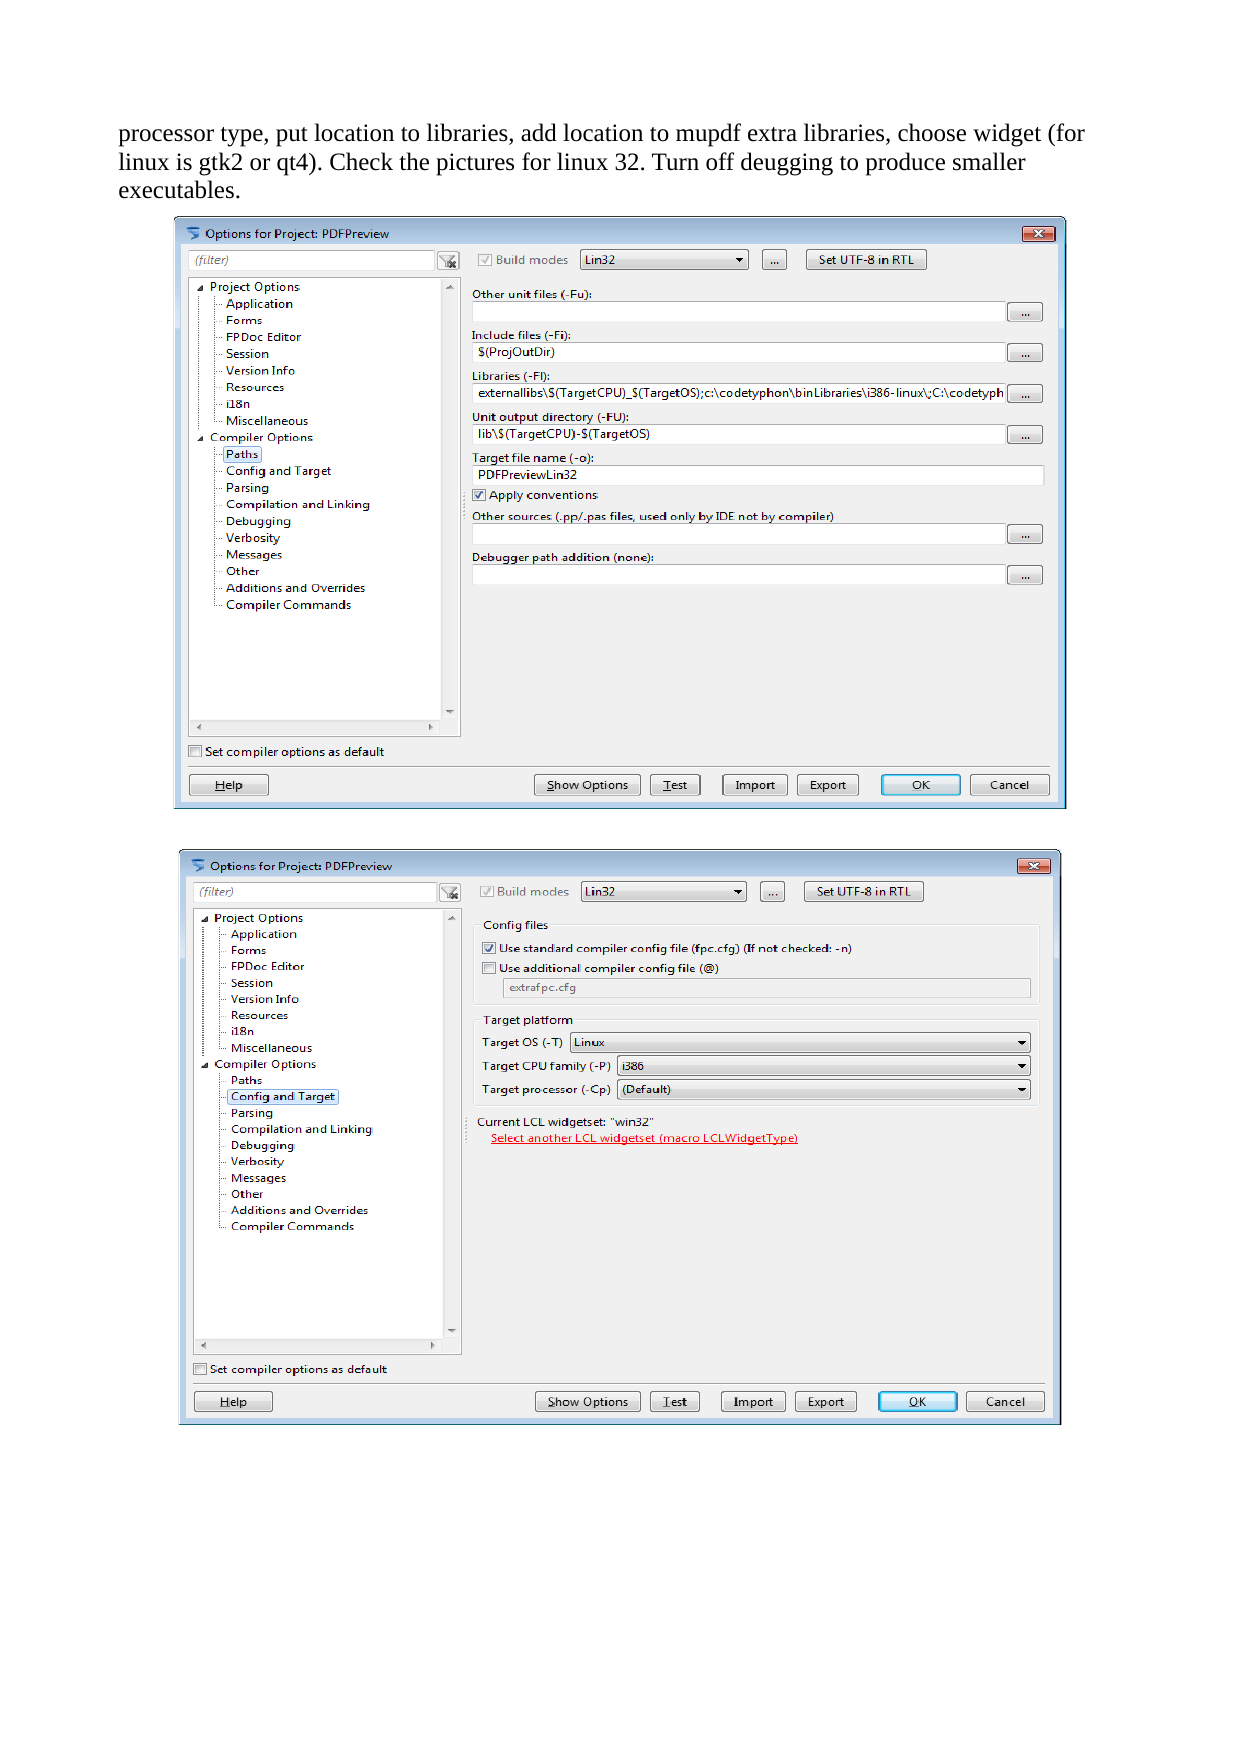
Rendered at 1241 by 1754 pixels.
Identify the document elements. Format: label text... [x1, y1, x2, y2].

picture [173, 216, 1067, 809]
picture [178, 849, 1062, 1425]
text processor type, put location to libraries, add location to mupdf extra libraries, choose widget (for linux is gtk2 or qt4). Check the pictures for linux 32. Turn off deugging to produce smaller executables. [118, 118, 1122, 204]
